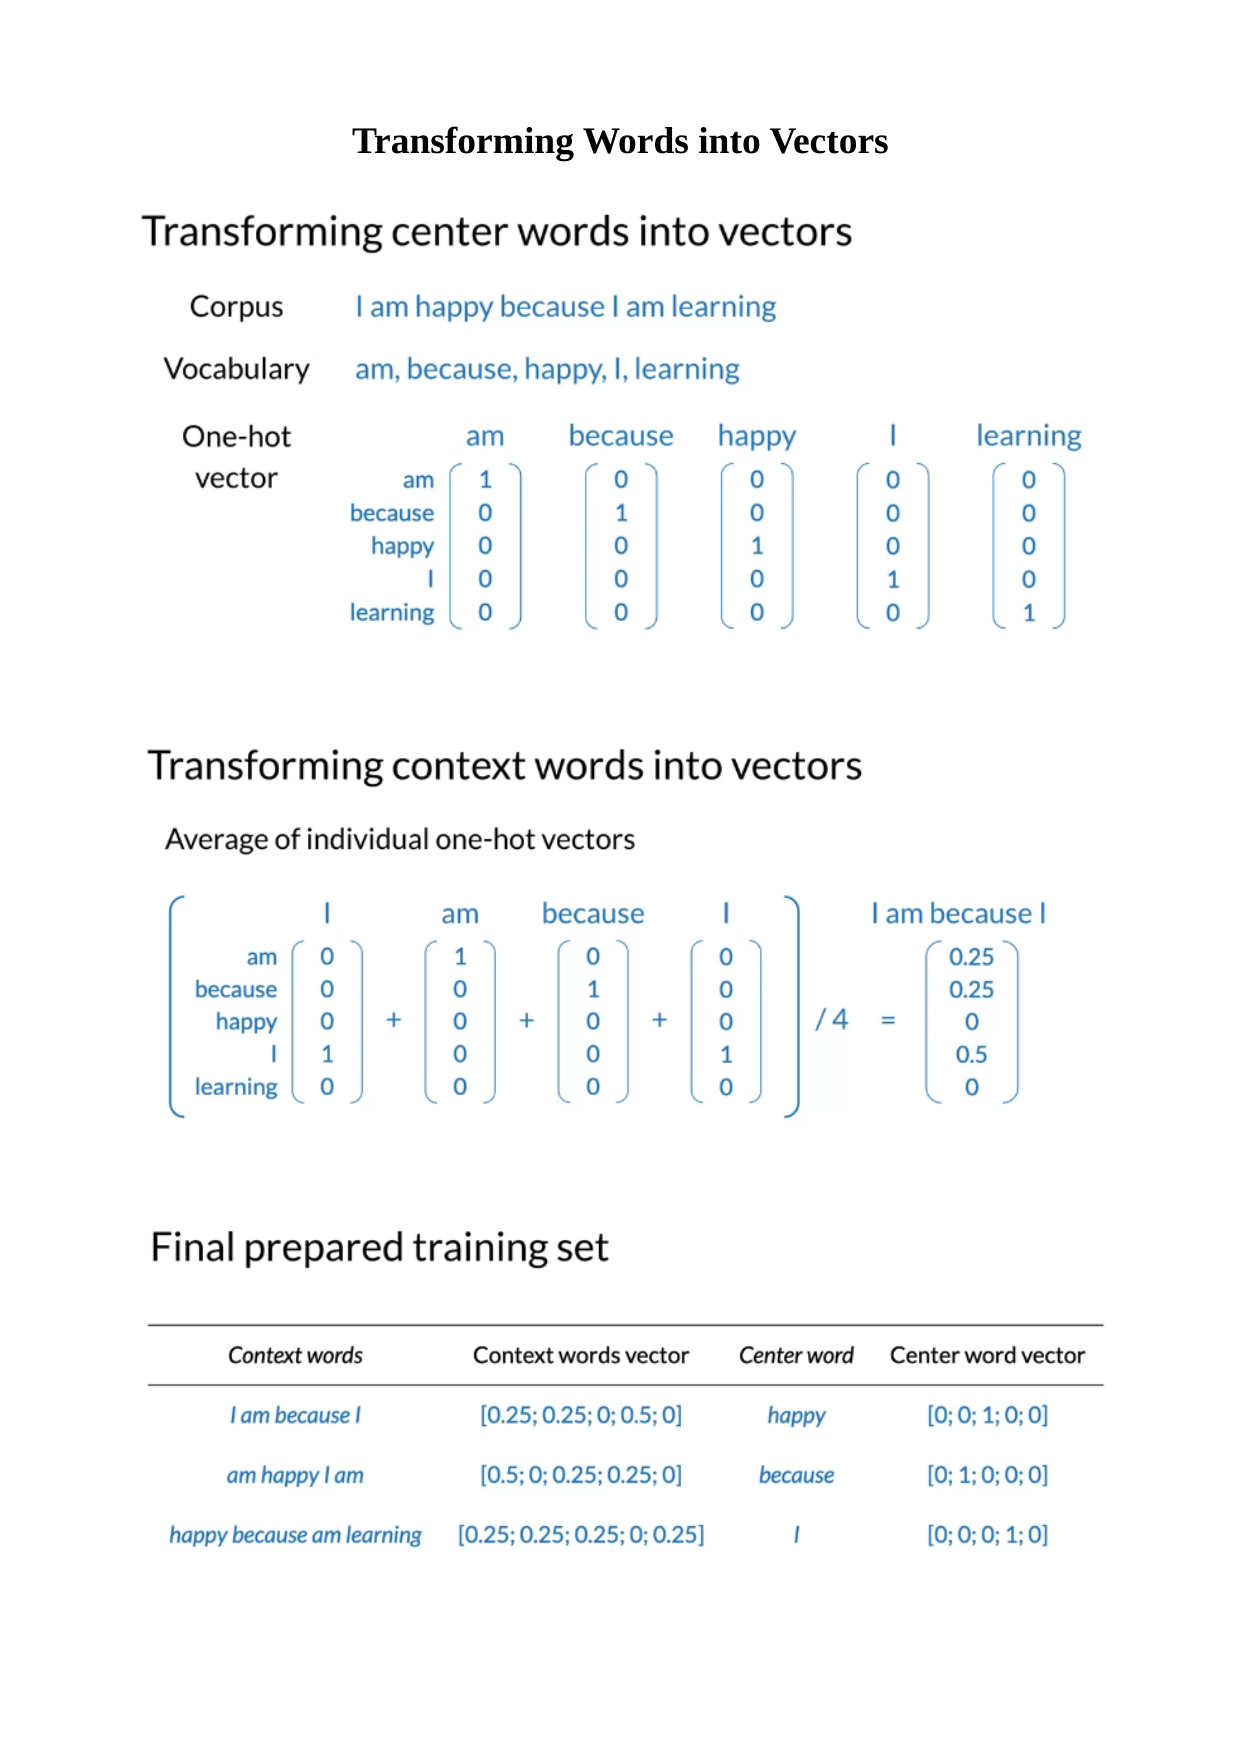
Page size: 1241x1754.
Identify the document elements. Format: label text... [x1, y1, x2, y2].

picture [118, 738, 1123, 1127]
subtitle Transforming Words into Vectors [118, 118, 1122, 161]
picture [116, 1220, 1121, 1568]
picture [118, 202, 1123, 647]
